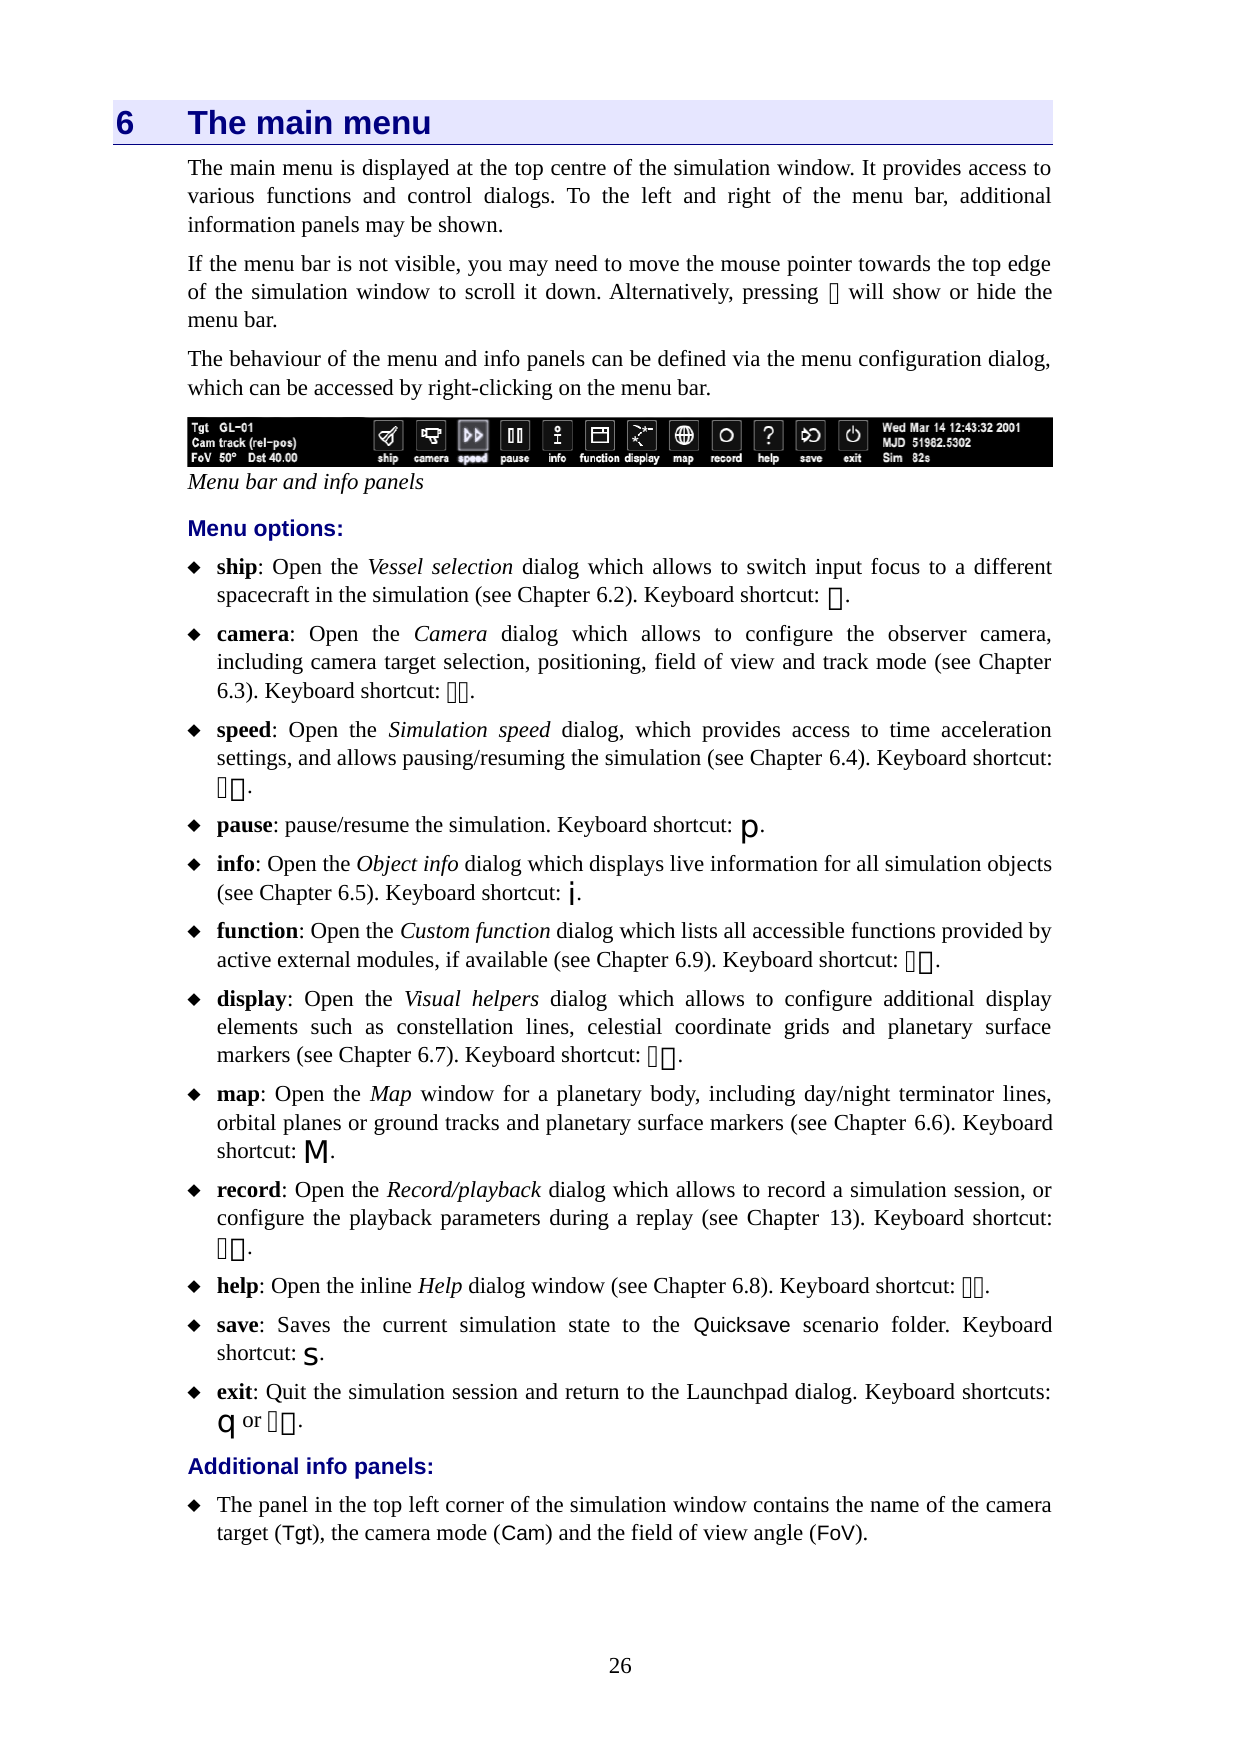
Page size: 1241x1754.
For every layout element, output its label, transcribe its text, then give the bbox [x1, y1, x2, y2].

text If the menu bar is not visible, you may need to move the mouse pointer towards the top edge of the simulation window to scroll it down. Alternatively, pressing  will show or hide the menu bar. [187, 248, 1053, 333]
picture [187, 417, 1053, 467]
subtitle The main menu [113, 100, 1053, 144]
subtitle Additional info panels: [187, 1453, 1053, 1479]
list ship: Open the Vessel selection dialog which allows to switch input focus to a different spacecraft in the simulation (see Chapter 6.1). Keyboard shortcut: . [187, 551, 1053, 608]
list exit: Quit the simulation session and return to the Launchpad dialog. Keyboard shortcuts: q or . [187, 1377, 1053, 1433]
text The behaviour of the menu and info panels can be defined via the menu configuration dialog, which can be accessed by right-clicking on the menu bar. [187, 344, 1053, 401]
text Menu bar and info panels [187, 467, 1053, 495]
list record: Open the Record/playback dialog which allows to record a simulation session, or configure the playback parameters during a replay (see Chapter 13). Keyboard shortcut: . [187, 1175, 1053, 1260]
list pause: pause/resume the simulation. Keyboard shortcut: p. [187, 810, 1053, 838]
subtitle Menu options: [187, 514, 1053, 541]
list function: Open the Custom function dialog which lists all accessible functions provided by active external modules, if available (see Chapter 6.8). Keyboard shortcut: . [187, 916, 1053, 973]
text The main menu is displayed at the top centre of the simulation window. It provides access to various functions and control dialogs. To the left and right of the menu bar, additional information panels may be shown. [187, 153, 1053, 238]
list save: Saves the current simulation state to the Quicksave scenario folder. Keyboard shortcut: s. [187, 1309, 1053, 1366]
list The panel in the top left corner of the simulation window contains the name of the camera target (Tgt), the camera mode (Cam) and the field of view angle (FoV). [187, 1490, 1053, 1546]
list display: Open the Visual helpers dialog which allows to configure additional display elements such as constellation lines, celestial coordinate grids and planetary surface markers (see Chapter 6.6). Keyboard shortcut: . [187, 983, 1053, 1068]
list camera: Open the Camera dialog which allows to configure the observer camera, including camera target selection, positioning, field of view and track mode (see Chapter 6.2). Keyboard shortcut: . [187, 619, 1053, 704]
list info: Open the Object info dialog which displays live information for all simulation objects (see Chapter 6.4). Keyboard shortcut: i. [187, 849, 1053, 906]
list help: Open the inline Help dialog window (see Chapter 6.7). Keyboard shortcut: . [187, 1270, 1053, 1299]
list map: Open the Map window for a planetary body, including day/night terminator lines, orbital planes or ground tracks and planetary surface markers (see Chapter 6.5). Keyboard shortcut: M. [187, 1079, 1053, 1164]
list speed: Open the Simulation speed dialog, which provides access to time acceleration settings, and allows pausing/resuming the simulation (see Chapter 6.3). Keyboard shortcut: . [187, 714, 1053, 799]
text [187, 411, 1053, 417]
